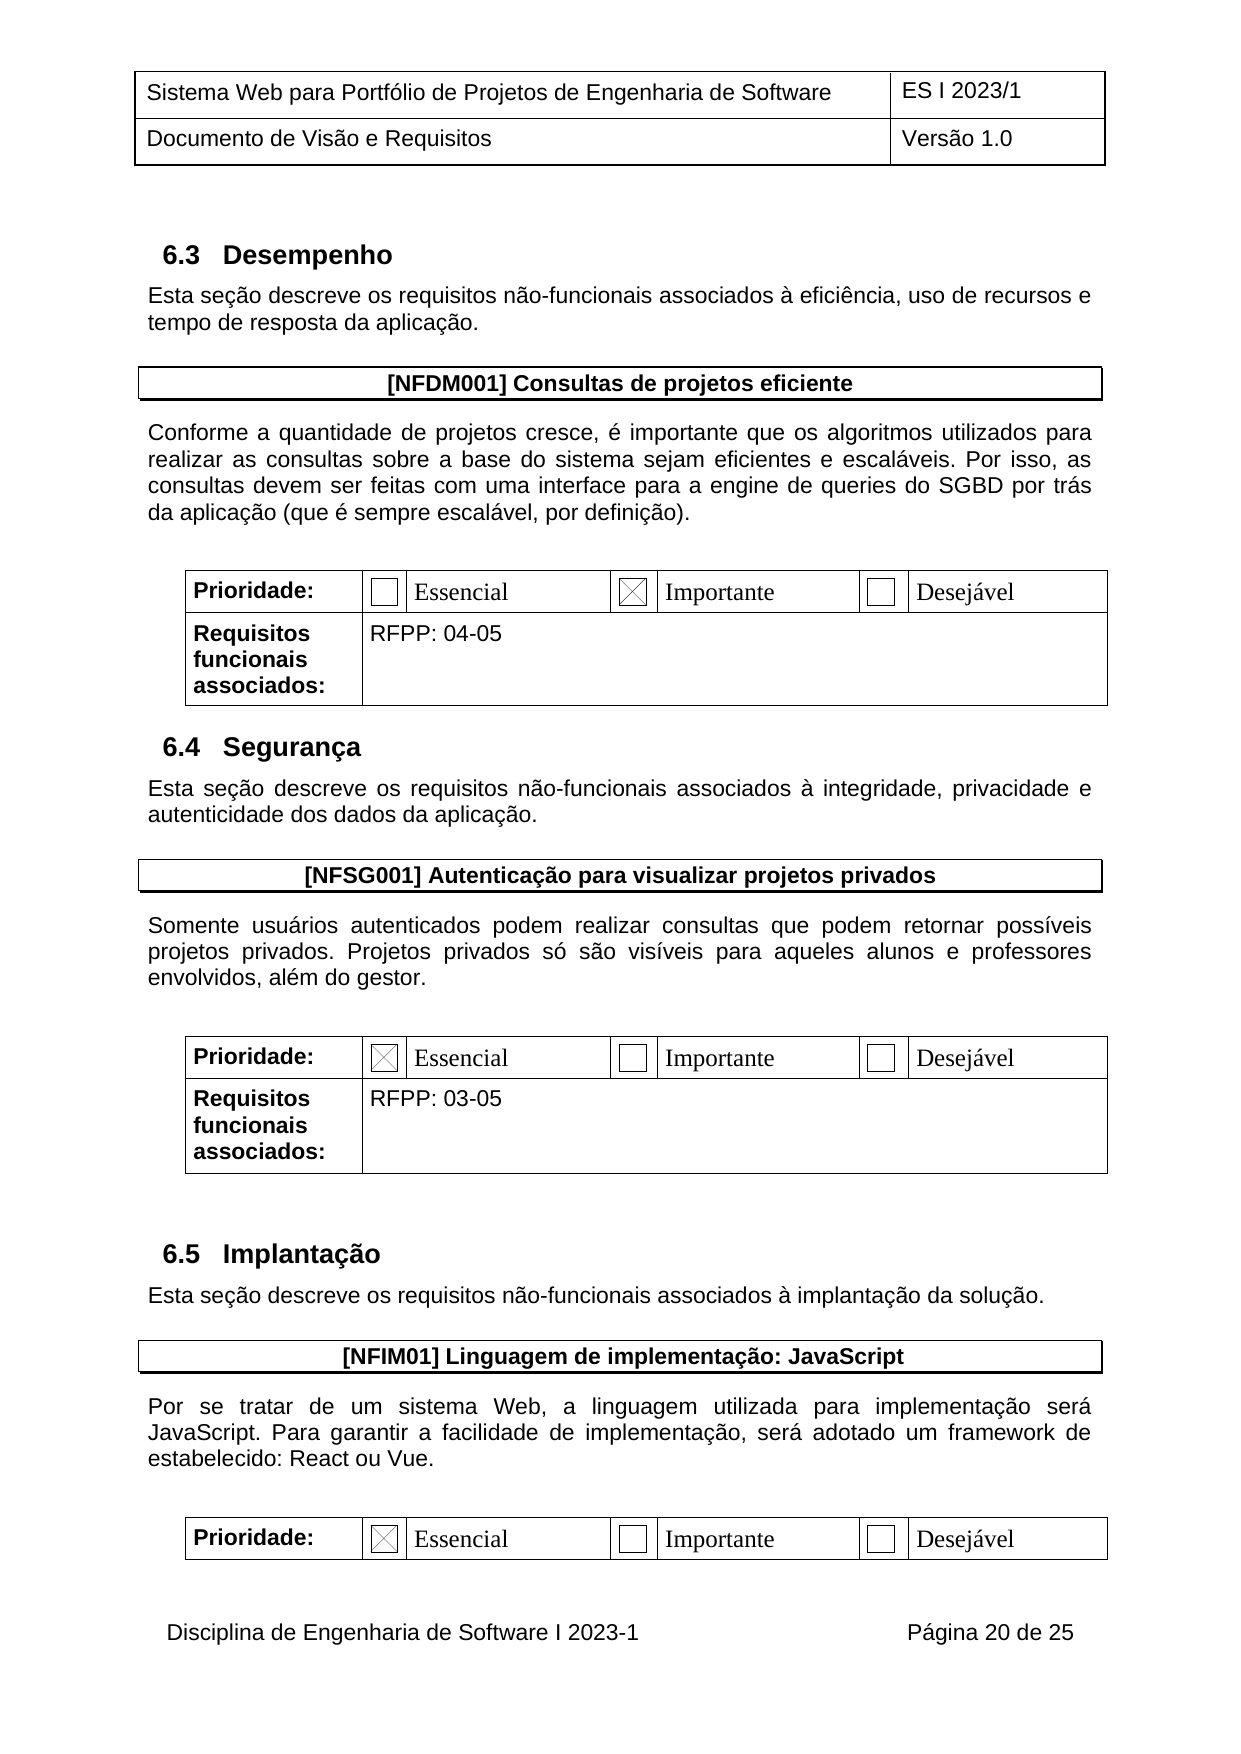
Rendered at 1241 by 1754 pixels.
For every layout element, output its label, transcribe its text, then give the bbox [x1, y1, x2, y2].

text [NFIM01] Linguagem de implementação: JavaScript [139, 1341, 1101, 1371]
table_header Desejável [909, 1518, 1107, 1559]
text [NFSG001] Autenticação para visualizar projetos privados [139, 860, 1101, 890]
table_header Prioridade: [186, 571, 362, 612]
table_cell Requisitos funcionais associados: [186, 613, 362, 705]
text Esta seção descreve os requisitos não-funcionais associados à integridade, privacidade e autenticidade dos dados da aplicação. [148, 774, 1092, 827]
table_header Importante [658, 571, 859, 612]
table_header Desejável [909, 571, 1107, 612]
subtitle Desempenho [162, 239, 1092, 270]
text Esta seção descreve os requisitos não-funcionais associados à eficiência, uso de recursos e tempo de resposta da aplicação. [148, 282, 1092, 335]
table_header Essencial [407, 1518, 610, 1559]
subtitle Implantação [162, 1238, 1092, 1269]
text Conforme a quantidade de projetos cresce, é importante que os algoritmos utilizados para realizar as consultas sobre a base do sistema sejam eficientes e escaláveis. Por isso, as consultas devem ser feitas com uma interface para a engine de queries do SGBD por trás da aplicação (que é sempre escalável, por definição). [148, 419, 1092, 525]
table_header [363, 571, 406, 612]
text Somente usuários autenticados podem realizar consultas que podem retornar possíveis projetos privados. Projetos privados só são visíveis para aqueles alunos e professores envolvidos, além do gestor. [148, 912, 1092, 991]
table_cell RFPP: 04-05 [363, 613, 1107, 705]
subtitle Segurança [162, 731, 1092, 762]
table_header Prioridade: [186, 1037, 362, 1078]
table_header [363, 1518, 406, 1559]
table_cell Requisitos funcionais associados: [186, 1079, 362, 1173]
table_header [860, 1518, 908, 1559]
table_header Prioridade: [186, 1518, 362, 1559]
text Por se tratar de um sistema Web, a linguagem utilizada para implementação será JavaScript. Para garantir a facilidade de implementação, será adotado um framework de estabelecido: React ou Vue. [148, 1393, 1092, 1472]
table_header Importante [658, 1518, 859, 1559]
table_header [611, 1037, 657, 1078]
table_cell RFPP: 03-05 [363, 1079, 1107, 1173]
table_header [363, 1037, 406, 1078]
table_header Importante [658, 1037, 859, 1078]
table_header [860, 1037, 908, 1078]
text Esta seção descreve os requisitos não-funcionais associados à implantação da solução. [148, 1282, 1092, 1308]
text [NFDM001] Consultas de projetos eficiente [139, 368, 1101, 398]
table_header [860, 571, 908, 612]
table_header [611, 1518, 657, 1559]
table_header Essencial [407, 571, 610, 612]
table_header Desejável [909, 1037, 1107, 1078]
table_header Essencial [407, 1037, 610, 1078]
table_header [611, 571, 657, 612]
